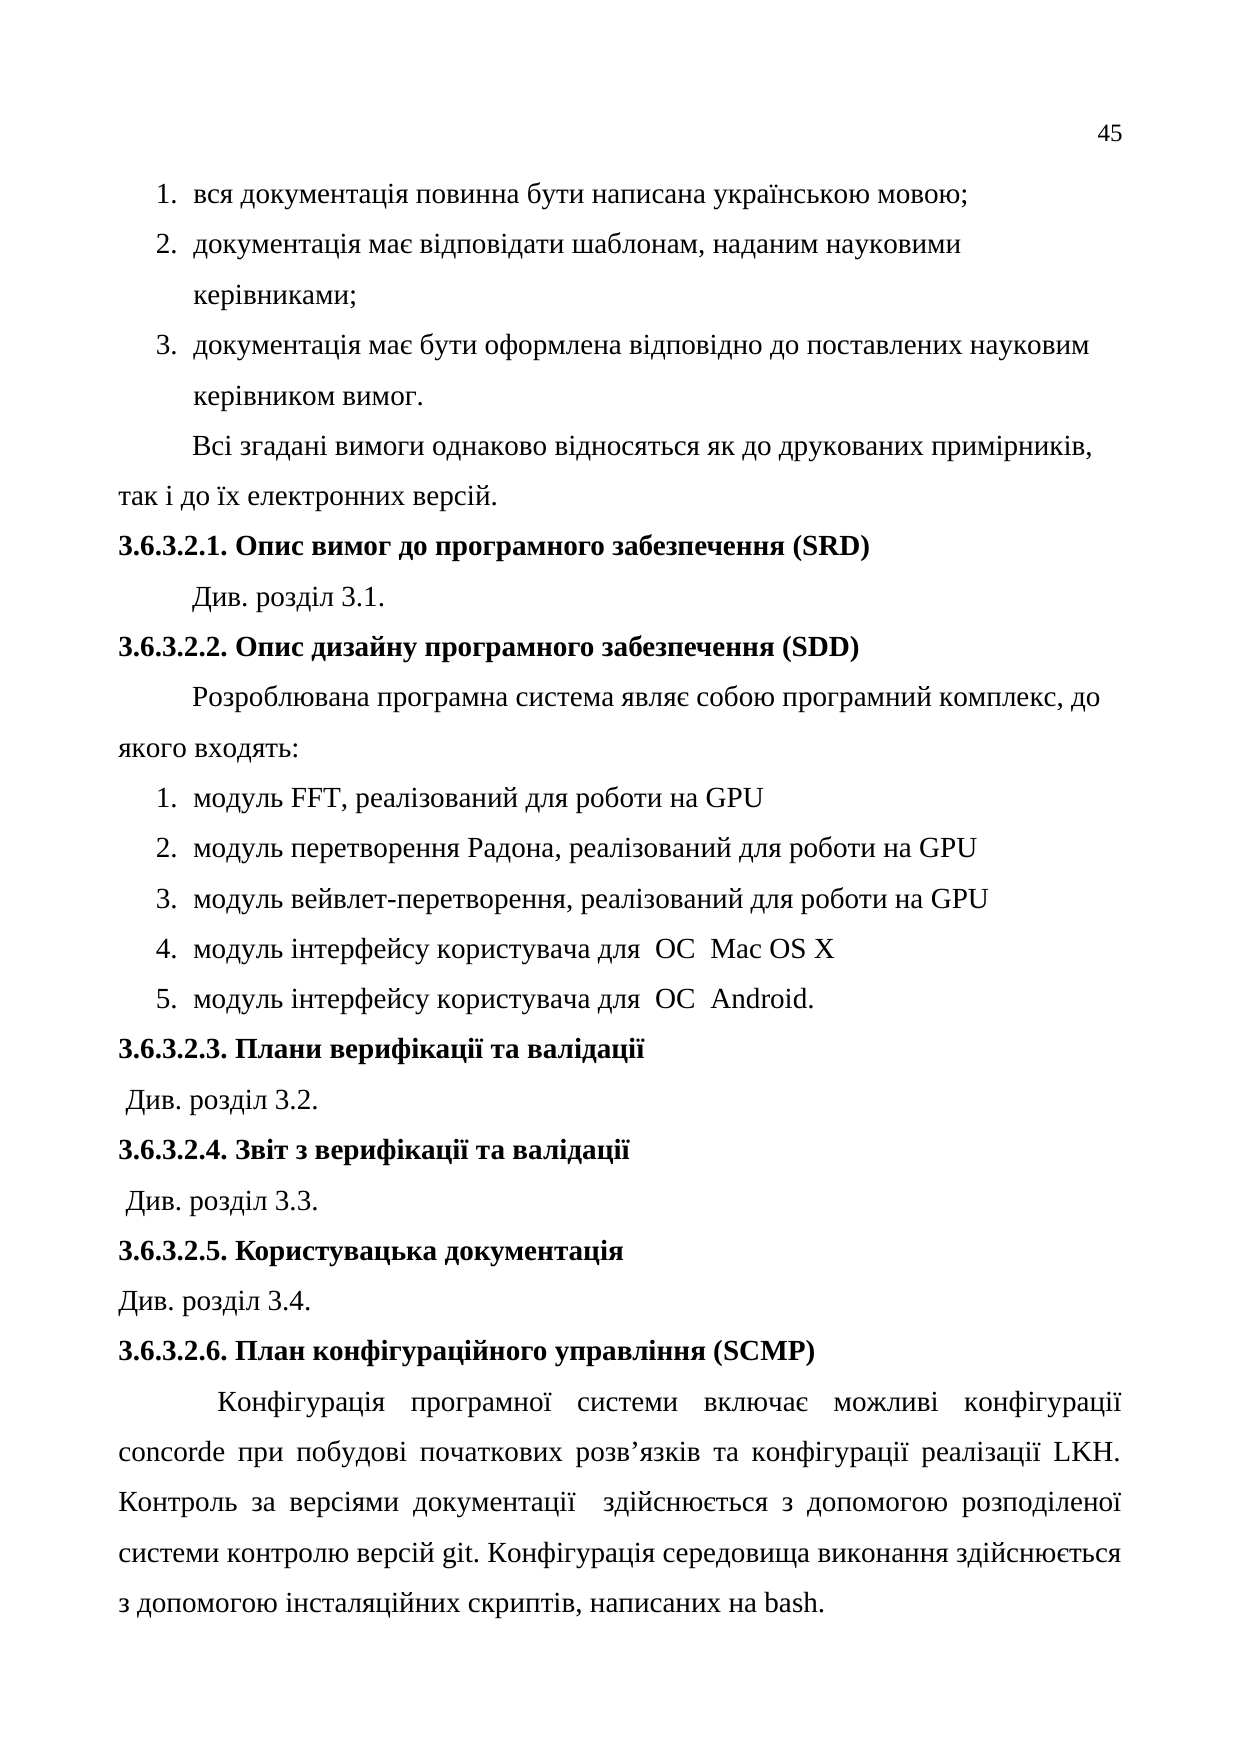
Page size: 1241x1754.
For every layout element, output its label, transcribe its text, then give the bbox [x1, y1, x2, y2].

subtitle 3.6.3.2.3. Плани верифікації та валідації [118, 1032, 1122, 1065]
text Всі згадані вимоги однаково відносяться як до друкованих примірників, так і до їх електронних версій. [118, 428, 1122, 512]
text Див. розділ 3.2. [118, 1082, 1122, 1116]
subtitle 3.6.3.2.5. Користувацька документація [118, 1233, 1122, 1266]
text Див. розділ 3.1. [118, 579, 1122, 612]
text Конфігурація програмної системи включає можливі конфігурації сoncorde при побудові початкових розв’язків та конфігурації реалізації LKH. Контроль за версіями документації здійснюється з допомогою розподіленої системи контролю версій git. Конфігурація середовища виконання здійснюється з допомогою інсталяційних скриптів, написаних на bash. [118, 1384, 1122, 1619]
list модуль перетворення Радона, реалізований для роботи на GPU [156, 830, 1122, 864]
text Розроблювана програмна система являє собою програмний комплекс, до якого входять: [118, 679, 1122, 763]
list модуль інтерфейсу користувача для ОС Mac OS X [156, 931, 1122, 964]
list модуль вейвлет-перетворення, реалізований для роботи на GPU [156, 881, 1122, 914]
list вся документація повинна бути написана українською мовою; [156, 176, 1122, 210]
list документація має відповідати шаблонам, наданим науковими керівниками; [156, 227, 1122, 311]
subtitle 3.6.3.2.2. Опис дизайну програмного забезпечення (SDD) [118, 629, 1122, 663]
subtitle 3.6.3.2.1. Опис вимог до програмного забезпечення (SRD) [118, 528, 1122, 562]
subtitle 3.6.3.2.4. Звіт з верифікації та валідації [118, 1132, 1122, 1166]
text Див. розділ 3.4. [118, 1283, 1122, 1317]
text Див. розділ 3.3. [118, 1183, 1122, 1216]
list документація має бути оформлена відповідно до поставлених науковим керівником вимог. [156, 327, 1122, 411]
list модуль FFT, реалізований для роботи на GPU [156, 780, 1122, 814]
subtitle 3.6.3.2.6. План конфігураційного управління (SCMP) [118, 1333, 1122, 1367]
list модуль інтерфейсу користувача для ОС Android. [156, 981, 1122, 1015]
